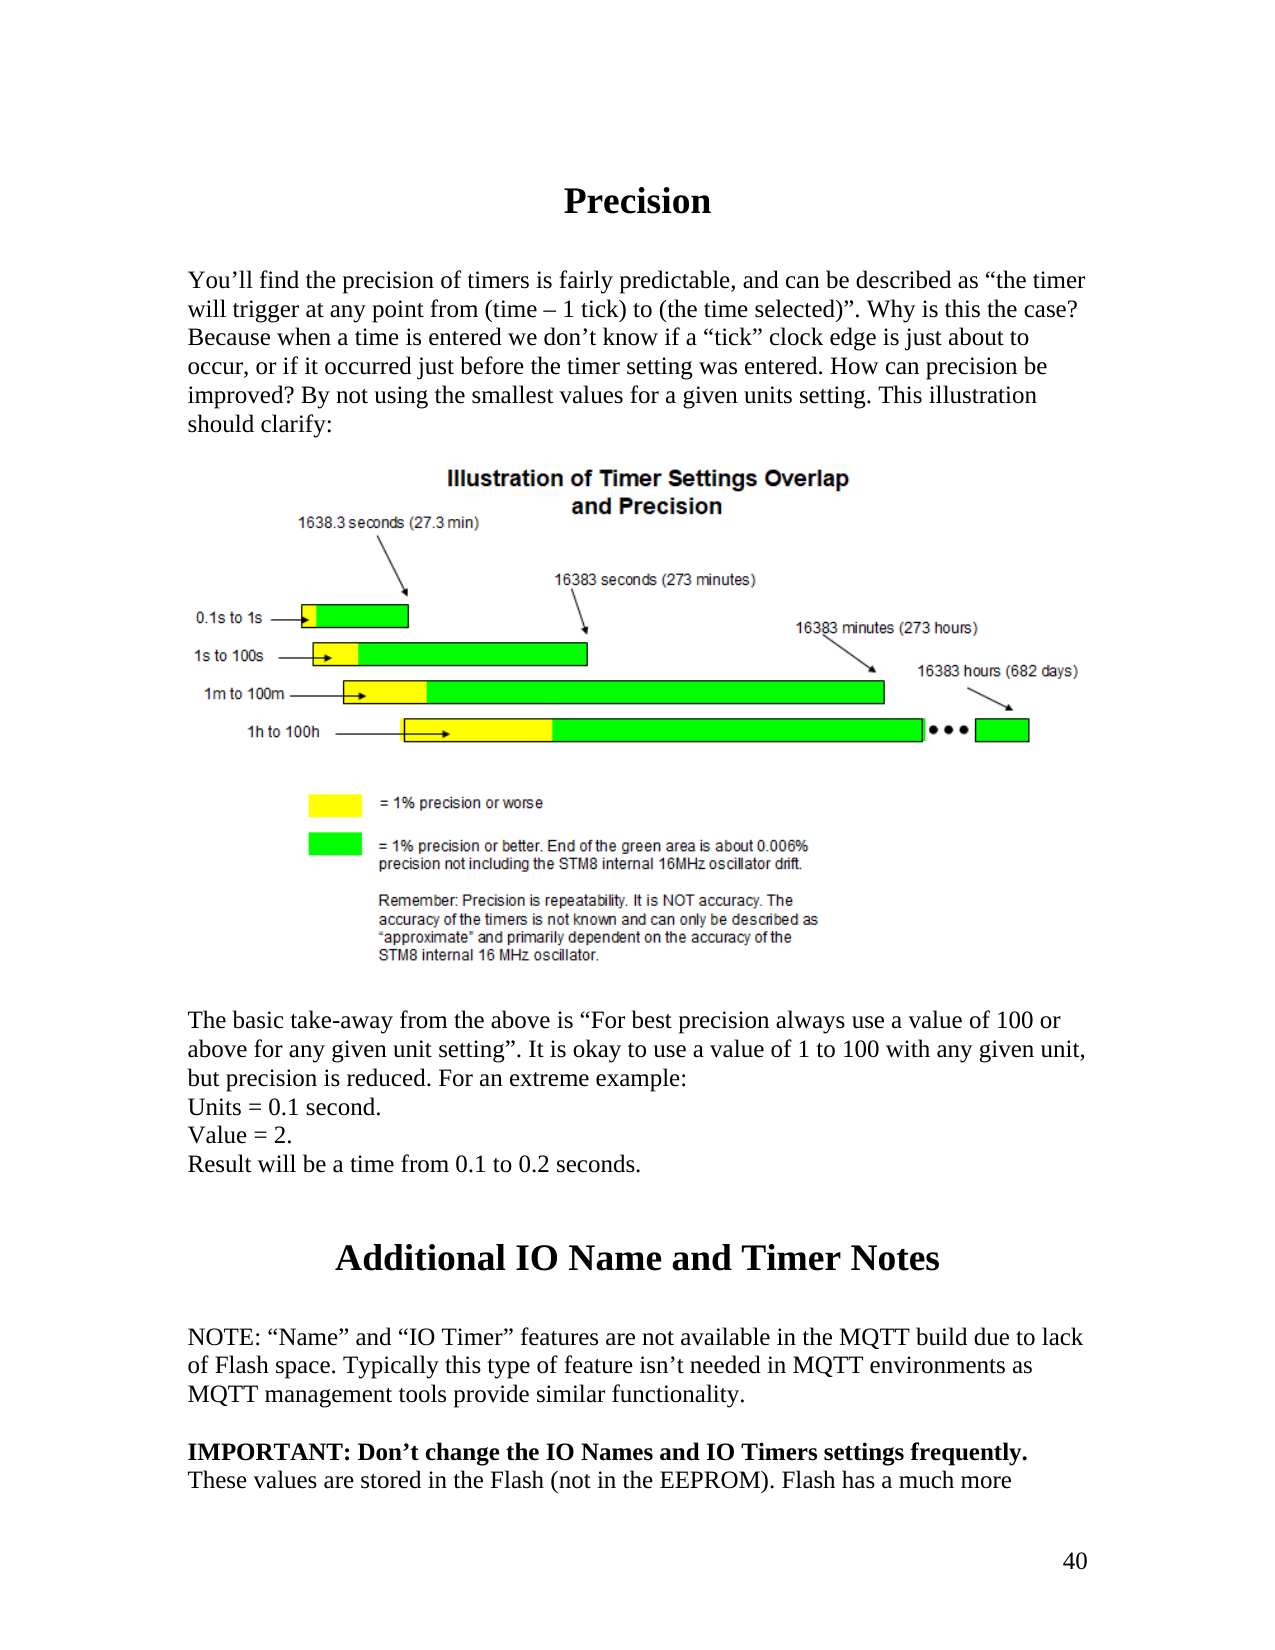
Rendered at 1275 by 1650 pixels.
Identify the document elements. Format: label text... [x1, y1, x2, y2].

text IMPORTANT: Don’t change the IO Names and IO Timers settings frequently. These values are stored in the Flash (not in the EEPROM). Flash has a much more [187, 1437, 1087, 1494]
picture [187, 466, 1088, 977]
text Additional IO Name and Timer Notes [187, 1236, 1087, 1279]
text You’ll find the precision of timers is fairly predictable, and can be described as “the timer will trigger at any point from (time – 1 tick) to (the time selected)”. Why is this the case? Because when a time is entered we don’t know if a “tick” clock edge is just about to occur, or if it occurred just before the timer setting was entered. How can precision be improved? By not using the smallest values for a given units setting. This illustration should clarify: [187, 265, 1087, 437]
text NOTE: “Name” and “IO Timer” features are not available in the MQTT build due to lack of Flash space. Typically this type of feature isn’t needed in MQTT environments as MQTT management tools provide similar functionality. [187, 1322, 1087, 1408]
text Units = 0.1 second. [187, 1092, 1087, 1121]
text Precision [187, 179, 1087, 222]
text Result will be a time from 0.1 to 0.2 seconds. [187, 1149, 1087, 1178]
text The basic take-away from the above is “For best precision always use a value of 100 or above for any given unit setting”. It is okay to use a value of 1 to 100 with any given unit, but precision is reduced. For an extreme example: [187, 1006, 1087, 1092]
text Value = 2. [187, 1121, 1087, 1149]
